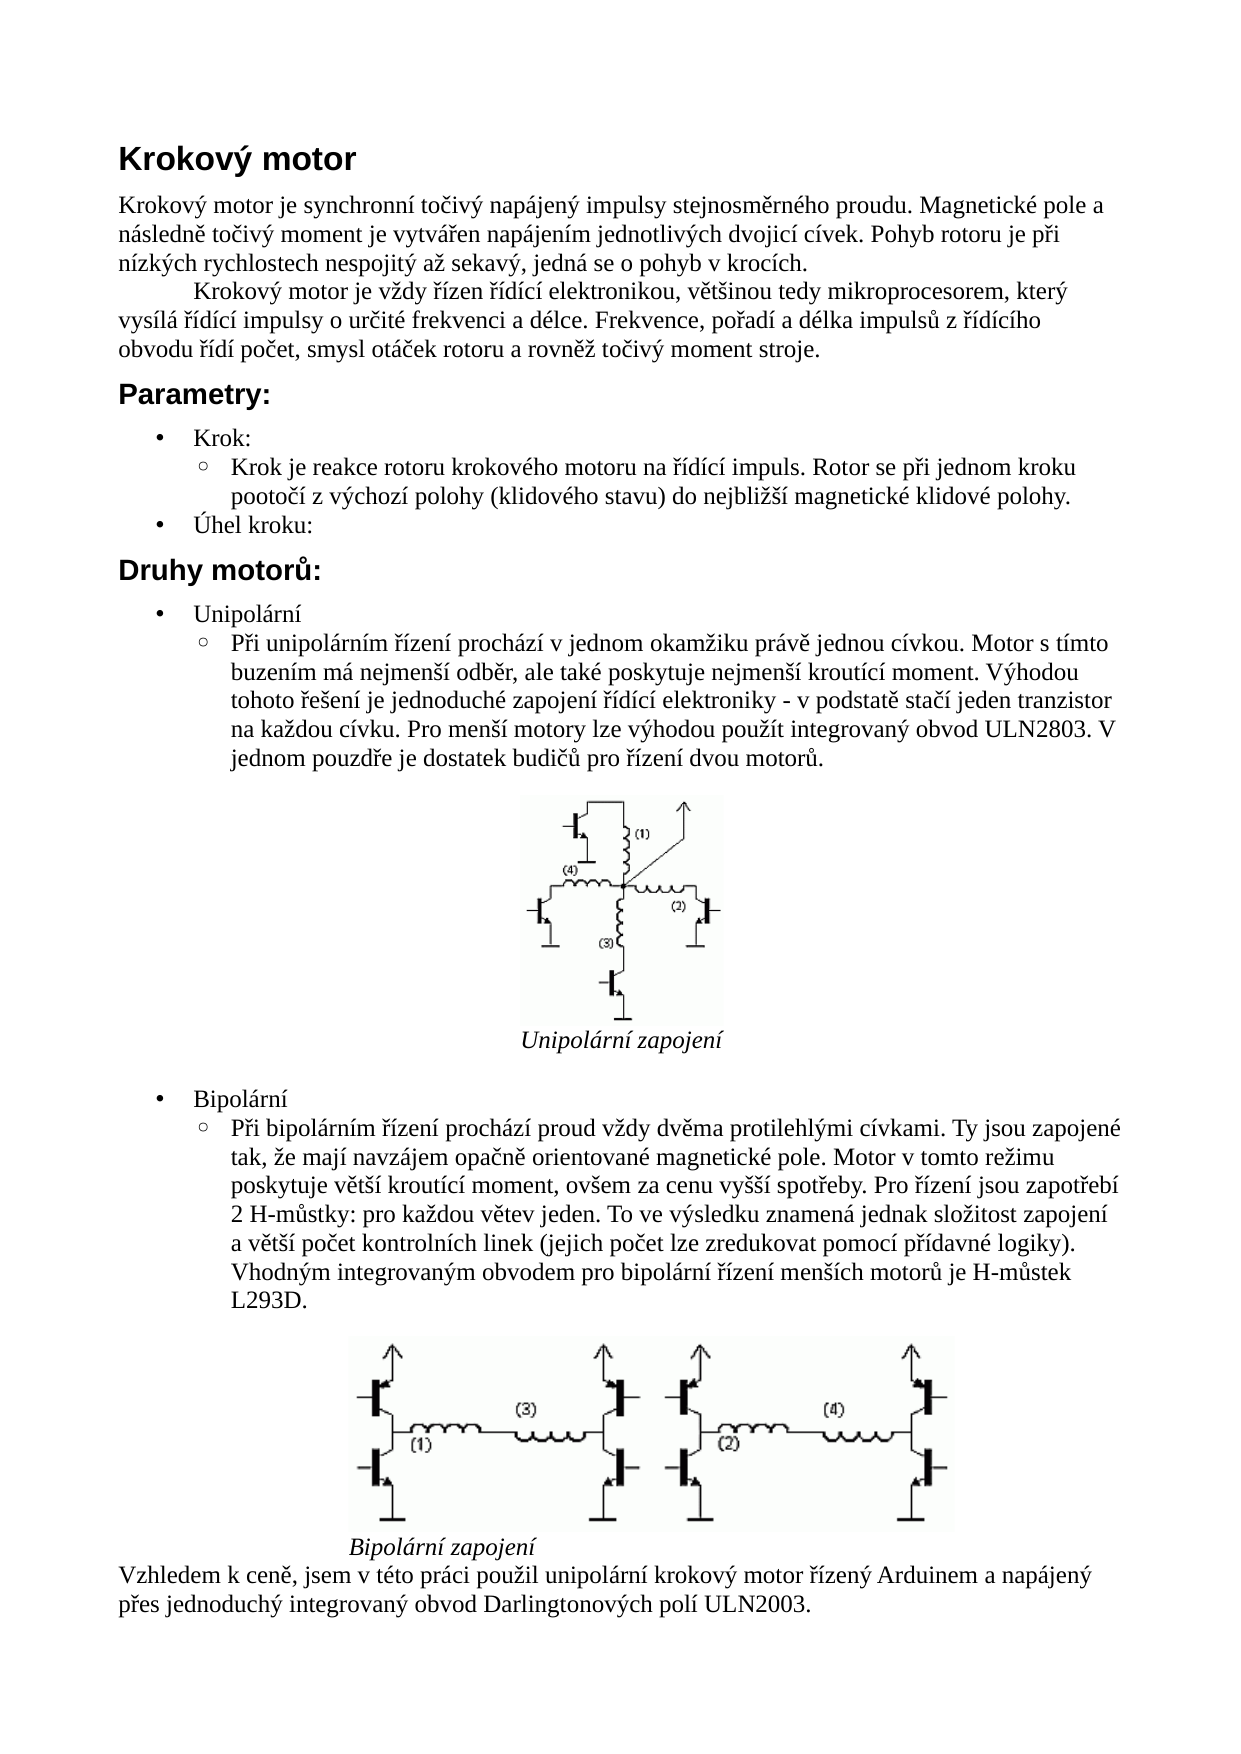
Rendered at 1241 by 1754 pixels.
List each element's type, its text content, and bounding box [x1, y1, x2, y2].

list Krok je reakce rotoru krokového motoru na řídící impuls. Rotor se při jednom kroku pootočí z výchozí polohy (klidového stavu) do nejbližší magnetické klidové polohy. [193, 452, 1122, 510]
text Unipolární zapojení [520, 795, 732, 1054]
subtitle Krokový motor [118, 139, 1122, 178]
list Při bipolárním řízení prochází proud vždy dvěma protilehlými cívkami. Ty jsou zapojené tak, že mají navzájem opačně orientované magnetické pole. Motor v tomto režimu poskytuje větší kroutící moment, ovšem za cenu vyšší spotřeby. Pro řízení jsou zapotřebí 2 H-můstky: pro každou větev jeden. To ve výsledku znamená jednak složitost zapojení a větší počet kontrolních linek (jejich počet lze zredukovat pomocí přídavné logiky). Vhodným integrovaným obvodem pro bipolární řízení menších motorů je H-můstek L293D. [193, 1113, 1122, 1314]
subtitle Parametry: [118, 377, 1122, 411]
list Bipolární zapojení [348, 1336, 973, 1561]
subtitle Druhy motorů: [118, 553, 1122, 587]
picture [520, 795, 724, 1026]
list Unipolární [156, 599, 1122, 628]
text Krokový motor je vždy řízen řídící elektronikou, většinou tedy mikroprocesorem, který vysílá řídící impulsy o určité frekvenci a délce. Frekvence, pořadí a délka impulsů z řídícího obvodu řídí počet, smysl otáček rotoru a rovněž točivý moment stroje. [118, 276, 1122, 363]
list Úhel kroku: [156, 510, 1122, 538]
list Při unipolárním řízení prochází v jednom okamžiku právě jednou cívkou. Motor s tímto buzením má nejmenší odběr, ale také poskytuje nejmenší kroutící moment. Výhodou tohoto řešení je jednoduché zapojení řídící elektroniky - v podstatě stačí jeden tranzistor na každou cívku. Pro menší motory lze výhodou použít integrovaný obvod ULN2803. V jednom pouzdře je dostatek budičů pro řízení dvou motorů. [193, 628, 1122, 772]
text Vzhledem k ceně, jsem v této práci použil unipolární krokový motor řízený Arduinem a napájený přes jednoduchý integrovaný obvod Darlingtonových polí ULN2003. [118, 1314, 1122, 1618]
list Bipolární [156, 1084, 1122, 1113]
text Krokový motor je synchronní točivý napájený impulsy stejnosměrného proudu. Magnetické pole a následně točivý moment je vytvářen napájením jednotlivých dvojicí cívek. Pohyb rotoru je při nízkých rychlostech nespojitý až sekavý, jedná se o pohyb v krocích. [118, 190, 1122, 276]
picture [348, 1336, 955, 1532]
list Krok: [156, 423, 1122, 452]
